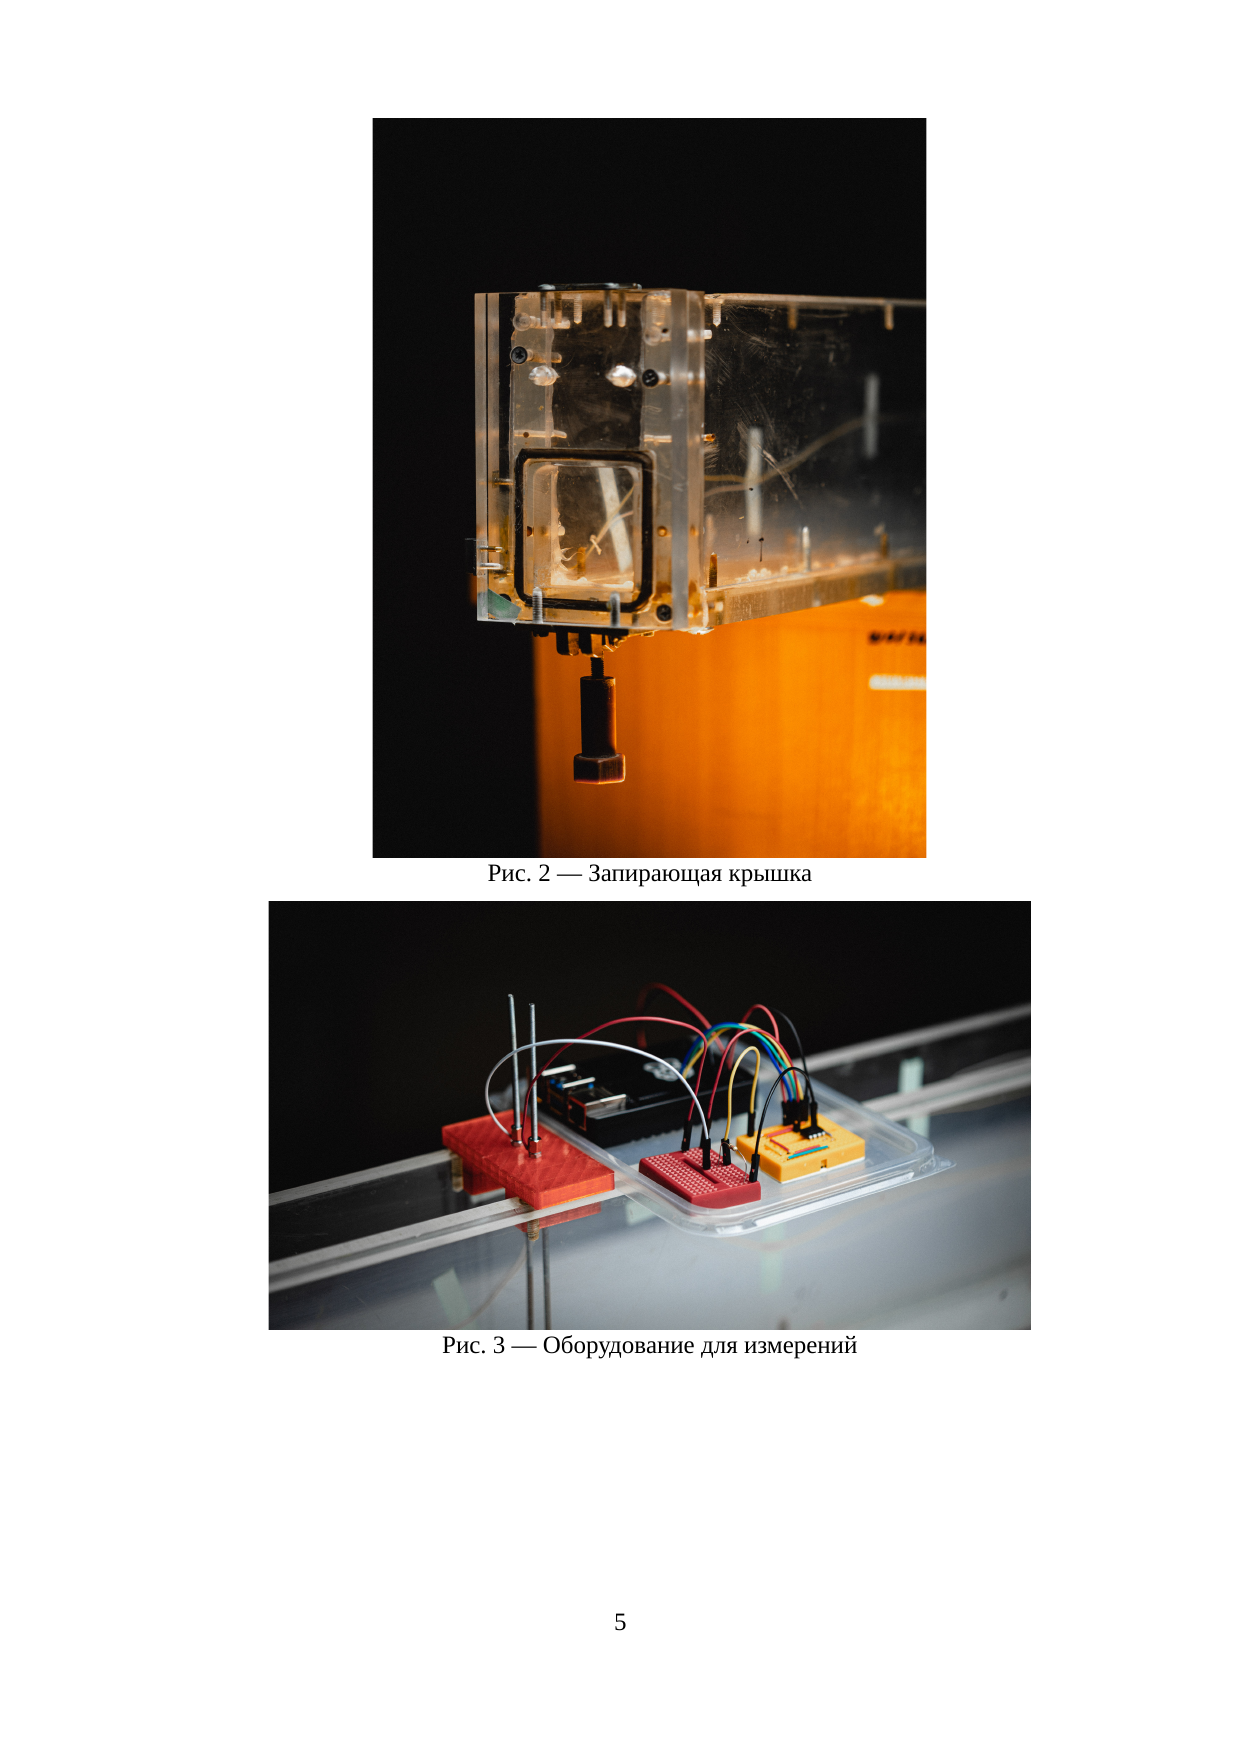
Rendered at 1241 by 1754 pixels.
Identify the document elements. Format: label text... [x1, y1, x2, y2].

picture [372, 118, 927, 858]
picture [268, 901, 1031, 1330]
text Рис. 3 — Оборудование для измерений [118, 1330, 1122, 1358]
text Рис. 2 — Запирающая крышка [118, 858, 1122, 887]
